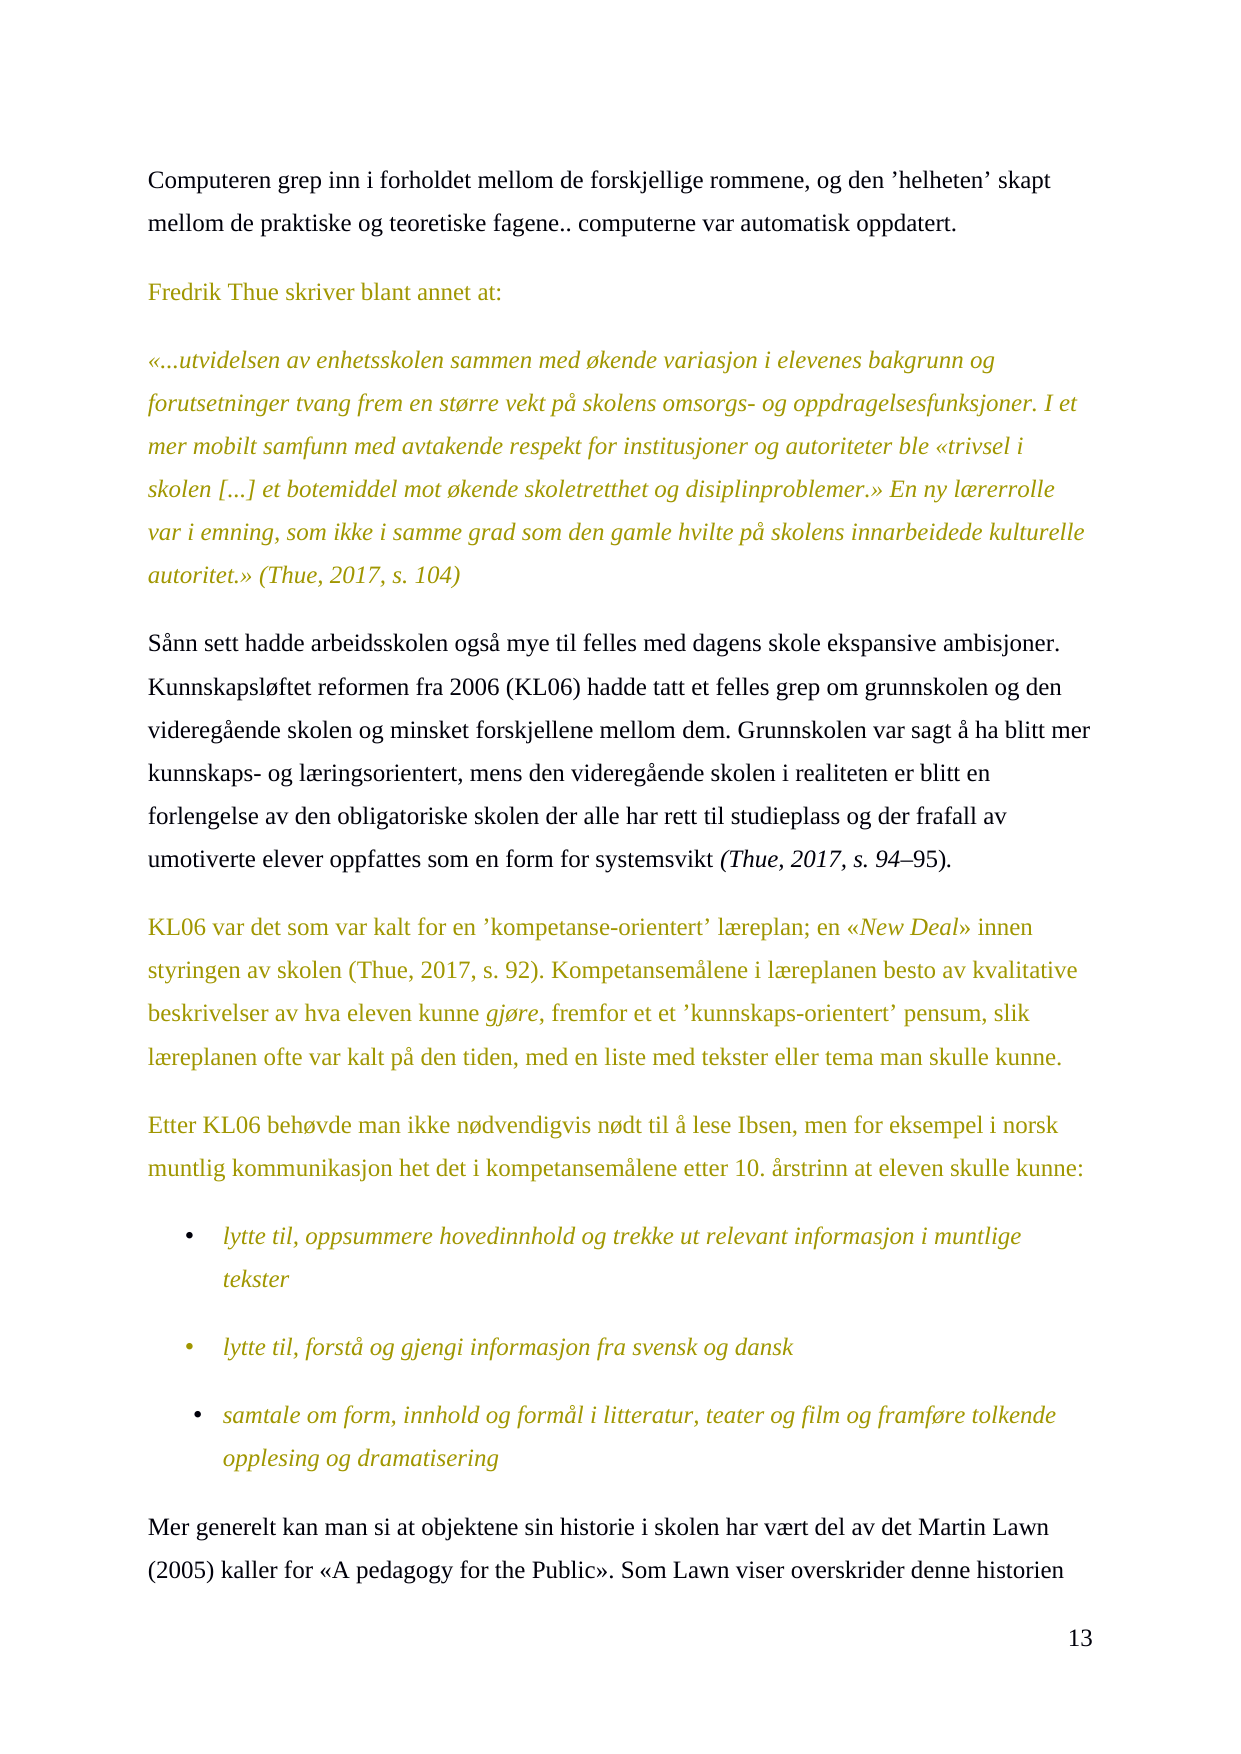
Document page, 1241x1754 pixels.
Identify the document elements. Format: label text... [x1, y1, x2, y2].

list lytte til, forstå og gjengi informasjon fra svensk og dansk [185, 1332, 1092, 1361]
list lytte til, oppsummere hovedinnhold og trekke ut relevant informasjon i muntlige tekster [185, 1221, 1092, 1293]
text Computeren grep inn i forholdet mellom de forskjellige rommene, og den ’helheten’ skapt mellom de praktiske og teoretiske fagene.. computerne var automatisk oppdatert. [148, 165, 1092, 237]
text Mer generelt kan man si at objektene sin historie i skolen har vært del av det Martin Lawn (2005) kaller for «A pedagogy for the Public». Som Lawn viser overskrider denne historien [148, 1512, 1092, 1583]
text Fredrik Thue skriver blant annet at: [148, 277, 1092, 305]
text KL06 var det som var kalt for en ’kompetanse-orientert’ læreplan; en «New Deal» innen styringen av skolen (Thue, 2017, s. 92). Kompetansemålene i læreplanen besto av kvalitative beskrivelser av hva eleven kunne gjøre, fremfor et et ’kunnskaps-orientert’ pensum, slik læreplanen ofte var kalt på den tiden, med en liste med tekster eller tema man skulle kunne. [148, 912, 1092, 1070]
text Etter KL06 behøvde man ikke nødvendigvis nødt til å lese Ibsen, men for eksempel i norsk muntlig kommunikasjon het det i kompetansemålene etter 10. årstrinn at eleven skulle kunne: [148, 1110, 1092, 1182]
list samtale om form, innhold og formål i litteratur, teater og film og framføre tolkende opplesing og dramatisering [193, 1400, 1092, 1472]
text «...utvidelsen av enhetsskolen sammen med økende variasjon i elevenes bakgrunn og forutsetninger tvang frem en større vekt på skolens omsorgs- og oppdragelsesfunksjoner. I et mer mobilt samfunn med avtakende respekt for institusjoner og autoriteter ble «trivsel i skolen [...] et botemiddel mot økende skoletretthet og disiplinproblemer.» En ny lærerrolle var i emning, som ikke i samme grad som den gamle hvilte på skolens innarbeidede kulturelle autoritet.» (Thue, 2017, s. 104) [148, 345, 1092, 589]
text Sånn sett hadde arbeidsskolen også mye til felles med dagens skole ekspansive ambisjoner. Kunnskapsløftet reformen fra 2006 (KL06) hadde tatt et felles grep om grunnskolen og den videregående skolen og minsket forskjellene mellom dem. Grunnskolen var sagt å ha blitt mer kunnskaps- og læringsorientert, mens den videregående skolen i realiteten er blitt en forlengelse av den obligatoriske skolen der alle har rett til studieplass og der frafall av umotiverte elever oppfattes som en form for systemsvikt (Thue, 2017, s. 94–95). [148, 628, 1092, 873]
